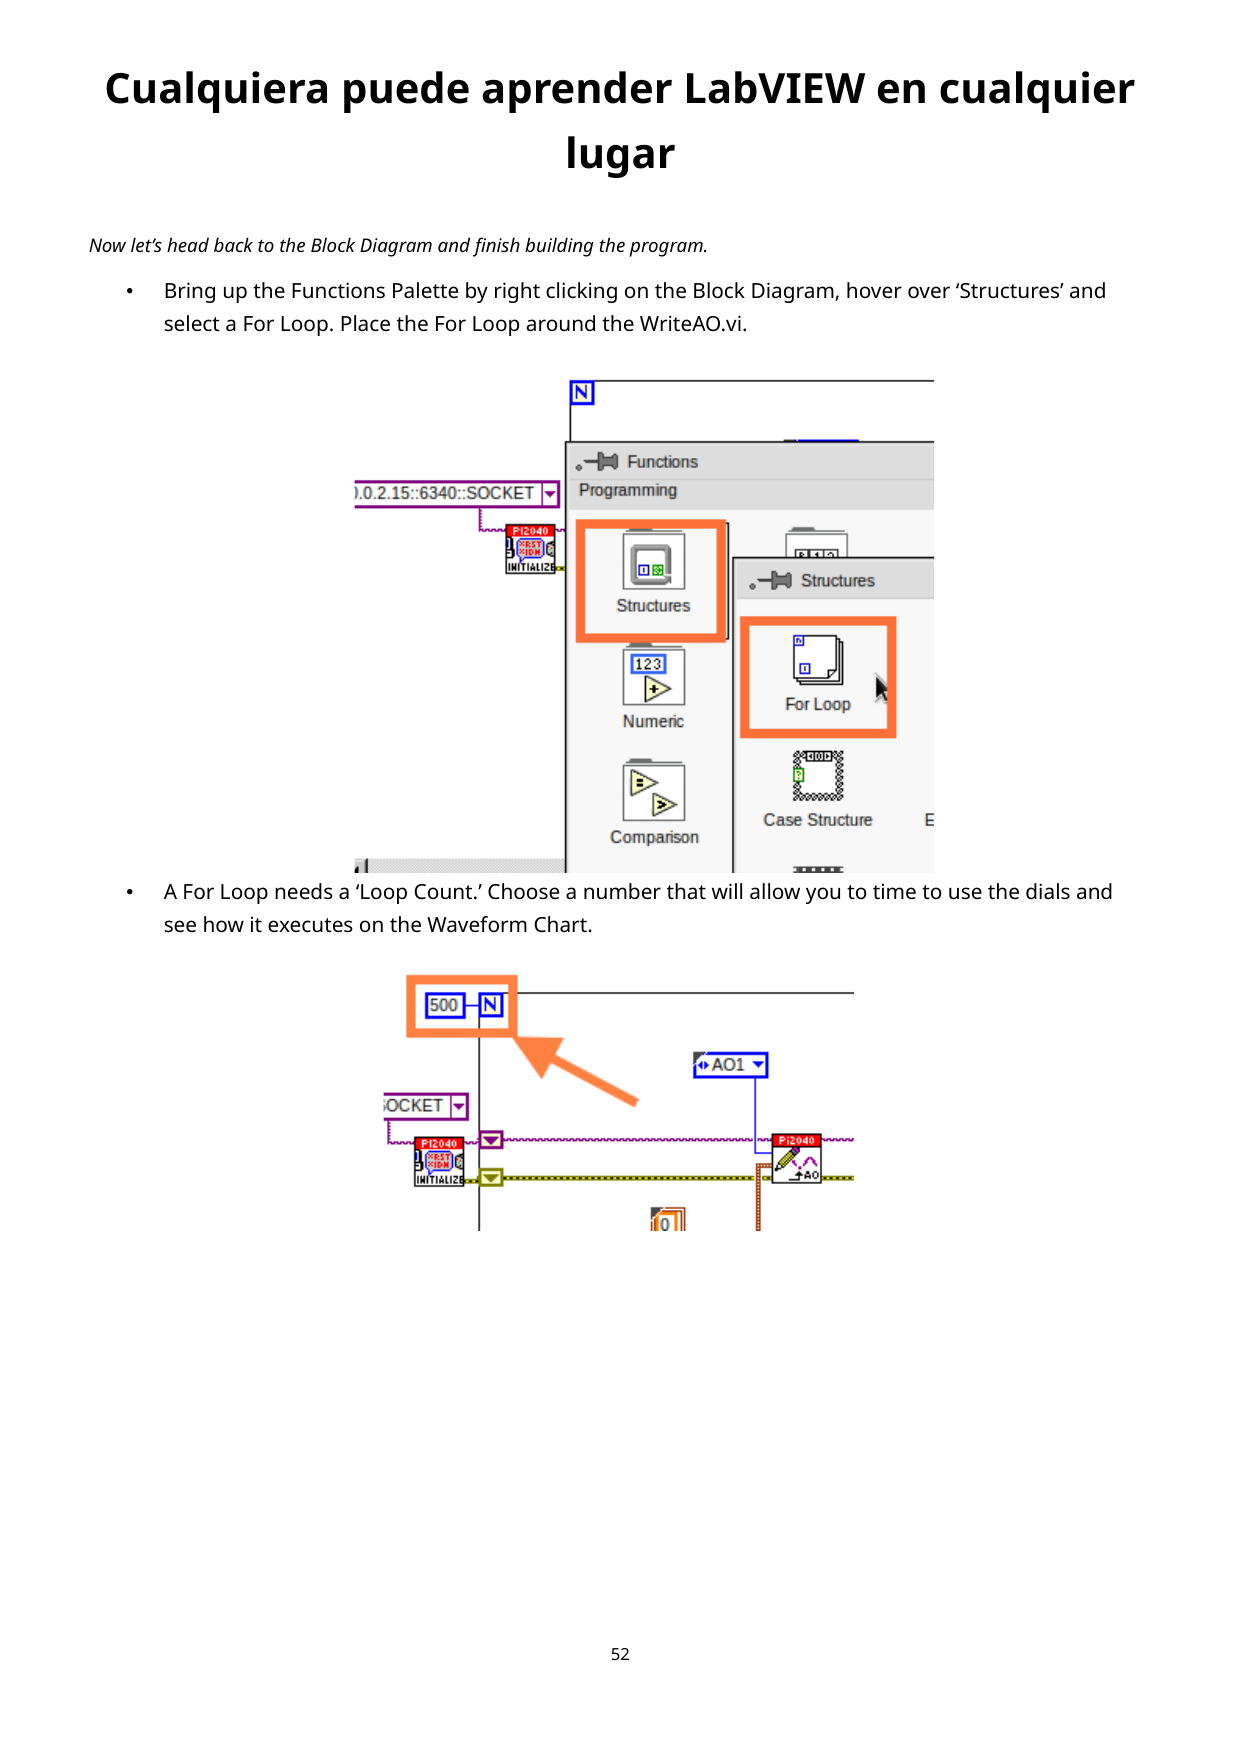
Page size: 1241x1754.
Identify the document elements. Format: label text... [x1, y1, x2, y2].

picture [354, 346, 935, 873]
list Bring up the Functions Palette by right clicking on the Block Diagram, hover over ‘Structures’ and select a For Loop. Place the For Loop around the WriteAO.vi. [126, 276, 1152, 337]
picture [383, 969, 855, 1231]
text Now let’s head back to the Block Diagram and finish building the program. [88, 232, 1152, 258]
list A For Loop needs a ‘Loop Count.’ Choose a number that will allow you to time to use the dials and see how it executes on the Waveform Chart. [126, 356, 1152, 938]
